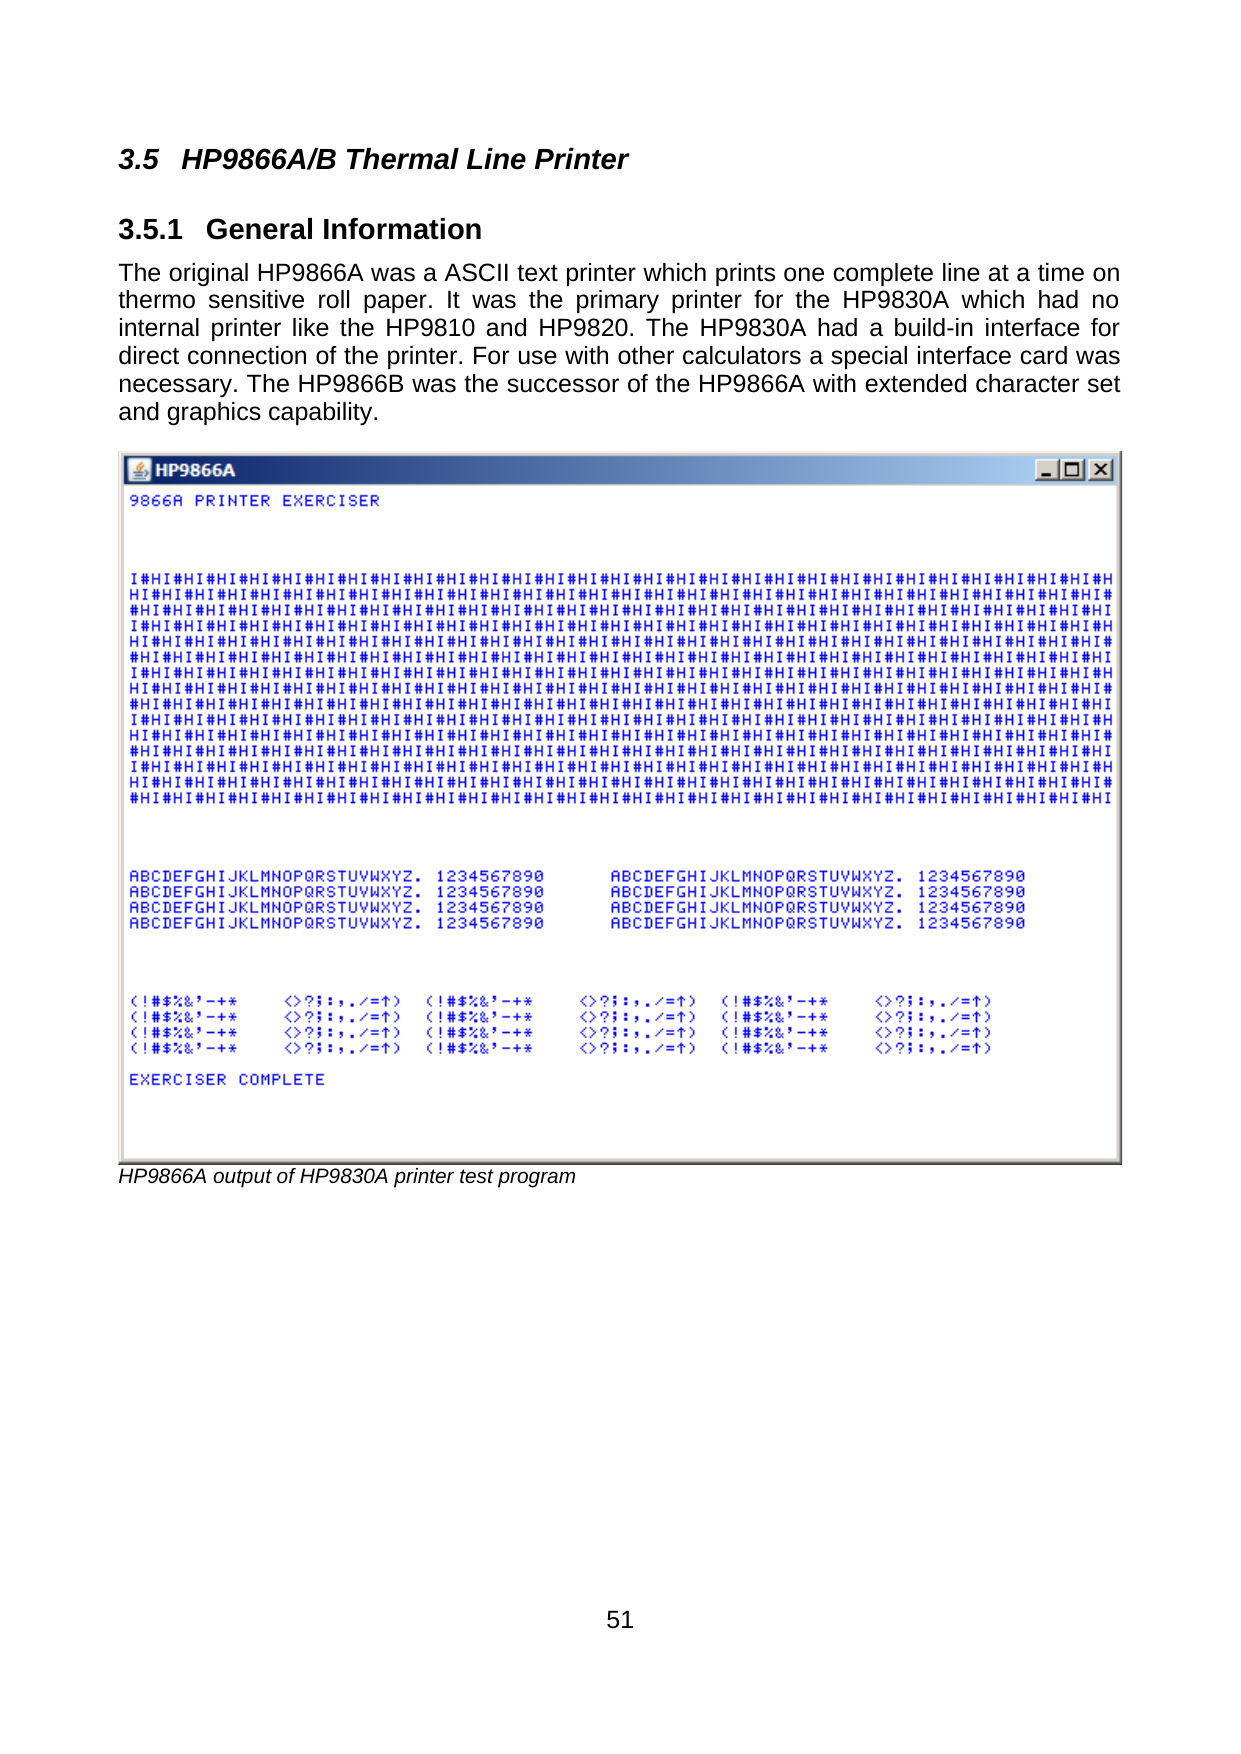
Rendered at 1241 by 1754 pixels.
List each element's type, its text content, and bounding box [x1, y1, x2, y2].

text HP9866A output of HP9830A printer test program [118, 1165, 1122, 1188]
subtitle General Information [118, 213, 1122, 246]
text The original HP9866A was a ASCII text printer which prints one complete line at a time on thermo sensitive roll paper. It was the primary printer for the HP9830A which had no internal printer like the HP9810 and HP9820. The HP9830A had a build-in interface for direct connection of the printer. For use with other calculators a special interface card was necessary. The HP9866B was the successor of the HP9866A with extended character set and graphics capability. [118, 258, 1122, 426]
subtitle HP9866A/B Thermal Line Printer [118, 143, 1122, 176]
picture [118, 451, 1123, 1165]
